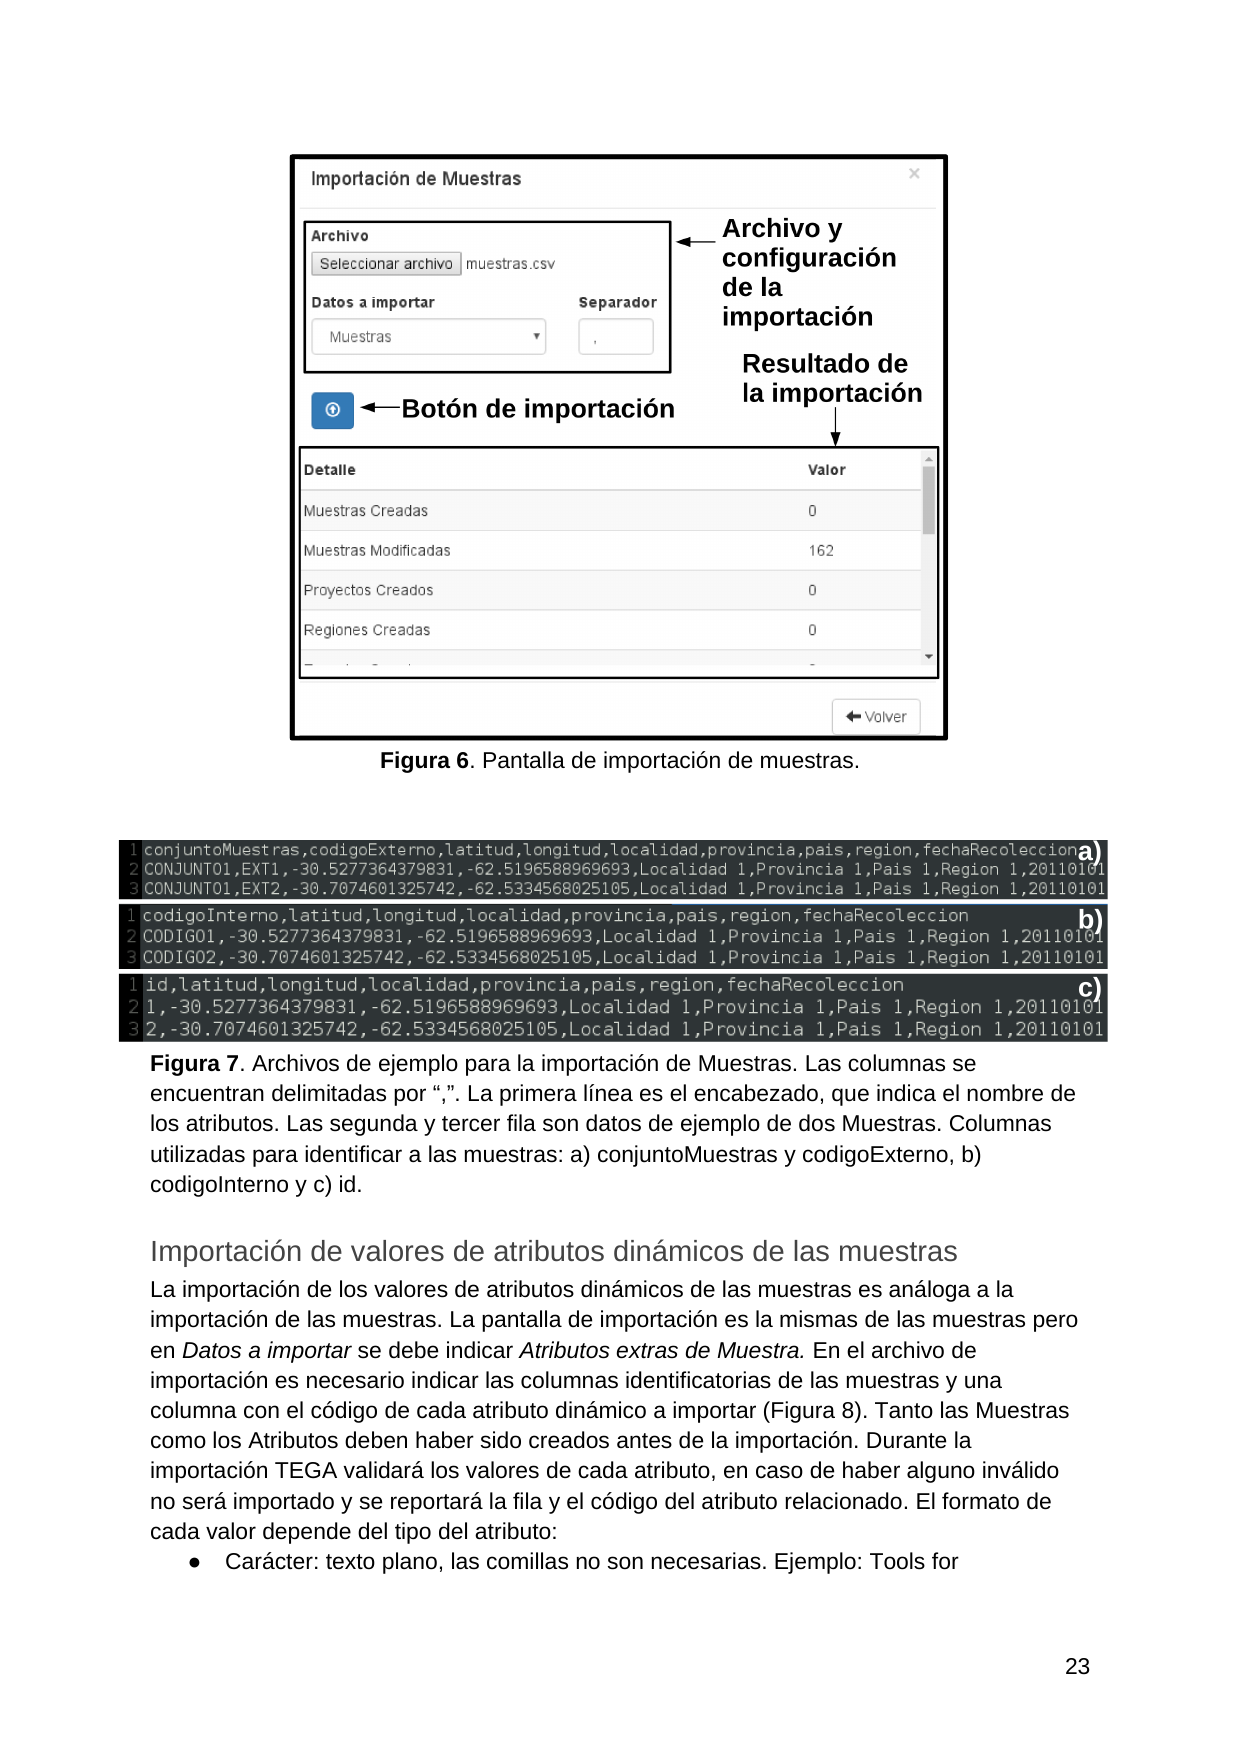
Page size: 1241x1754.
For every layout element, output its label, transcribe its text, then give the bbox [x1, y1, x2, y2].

text Figura 6. Pantalla de importación de muestras. [150, 747, 1090, 773]
text Figura 7. Archivos de ejemplo para la importación de Muestras. Las columnas se encuentran delimitadas por “,”. La primera línea es el encabezado, que indica el nombre de los atributos. Las segunda y tercer fila son datos de ejemplo de dos Muestras. Columnas utilizadas para identificar a las muestras: a) conjuntoMuestras y codigoExterno, b) codigoInterno y c) id. [150, 1050, 1090, 1197]
text La importación de los valores de atributos dinámicos de las muestras es análoga a la importación de las muestras. La pantalla de importación es la mismas de las muestras pero en Datos a importar se debe indicar Atributos extras de Muestra. En el archivo de importación es necesario indicar las columnas identificatorias de las muestras y una columna con el código de cada atributo dinámico a importar (Figura 8). Tanto las Muestras como los Atributos deben haber sido creados antes de la importación. Durante la importación TEGA validará los valores de cada atributo, en caso de haber alguno inválido no será importado y se reportará la fila y el código del atributo relacionado. El formato de cada valor depende del tipo del atributo: [150, 1276, 1090, 1544]
picture [118, 837, 1108, 1046]
subtitle Importación de valores de atributos dinámicos de las muestras [150, 1234, 1090, 1268]
list Carácter: texto plano, las comillas no son necesarias. Ejemplo: Tools for [187, 1548, 1090, 1574]
picture [287, 150, 953, 743]
